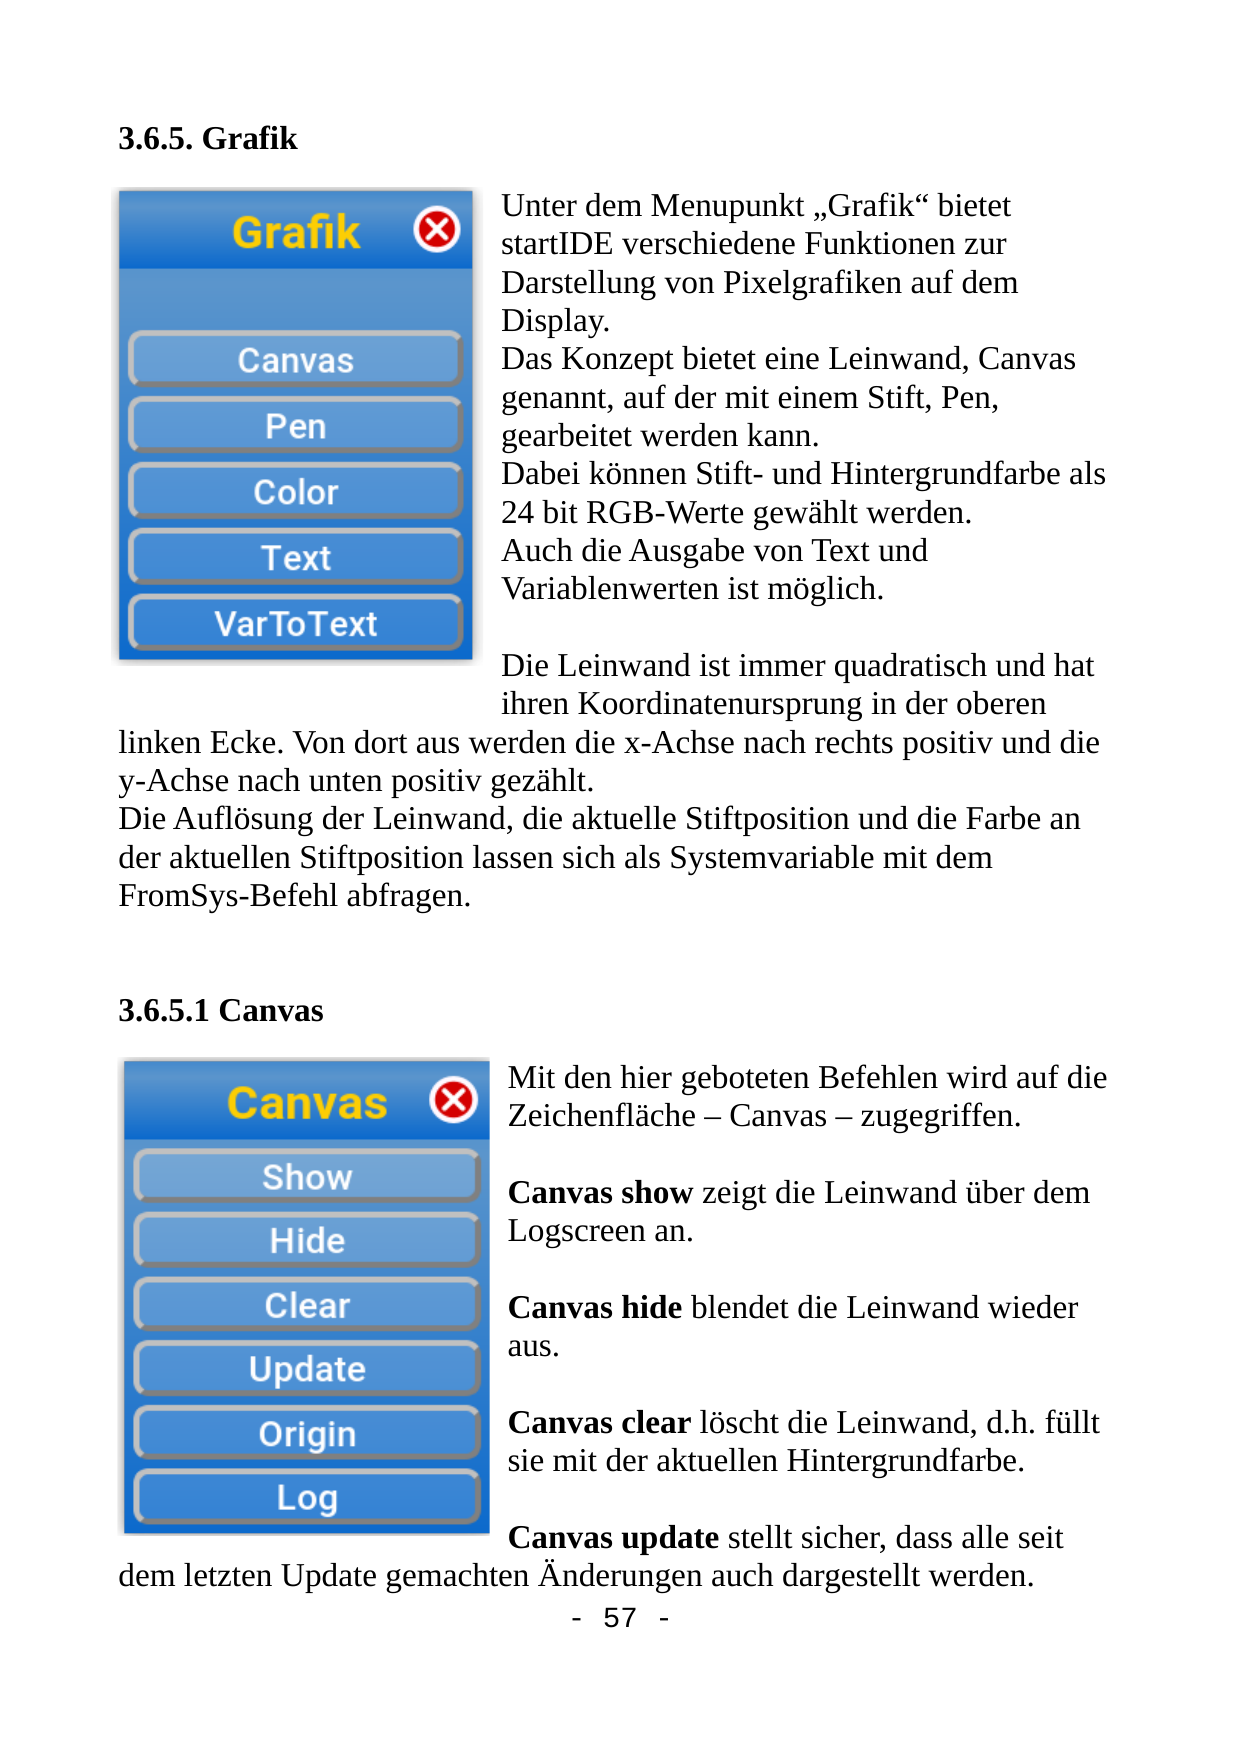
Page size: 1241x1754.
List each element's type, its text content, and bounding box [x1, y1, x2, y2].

text Canvas hide blendet die Leinwand wieder aus. [490, 1287, 1122, 1364]
text Canvas show zeigt die Leinwand über dem Logscreen an. [490, 1172, 1122, 1249]
text 3.6.5.1 Canvas [118, 990, 1122, 1028]
text Mit den hier geboteten Befehlen wird auf die Zeichenfläche – Canvas – zugegriffen. [490, 1057, 1122, 1134]
text Die Leinwand ist immer quadratisch und hat ihren Koordinatenursprung in der oberen linken Ecke. Von dort aus werden die x-Achse nach rechts positiv und die y-Achse nach unten positiv gezählt. [118, 645, 1122, 798]
text Unter dem Menupunkt „Grafik“ bietet startIDE verschiedene Funktionen zur Darstellung von Pixelgrafiken auf dem Display. [118, 185, 1122, 338]
text 3.6.5. Grafik [118, 118, 1122, 156]
picture [111, 187, 484, 666]
text Das Konzept bietet eine Leinwand, Canvas genannt, auf der mit einem Stift, Pen, gearbeitet werden kann. [484, 338, 1122, 453]
text Die Auflösung der Leinwand, die aktuelle Stiftposition und die Farbe an der aktuellen Stiftposition lassen sich als Systemvariable mit dem FromSys-Befehl abfragen. [118, 798, 1122, 913]
text Dabei können Stift- und Hintergrundfarbe als 24 bit RGB-Werte gewählt werden. [484, 453, 1122, 530]
text Auch die Ausgabe von Text und Variablenwerten ist möglich. [484, 530, 1122, 607]
picture [117, 1057, 490, 1536]
text Canvas update stellt sicher, dass alle seit dem letzten Update gemachten Änderungen auch dargestellt werden. [118, 1517, 1122, 1594]
text Canvas clear löscht die Leinwand, d.h. füllt sie mit der aktuellen Hintergrundfarbe. [490, 1402, 1122, 1479]
